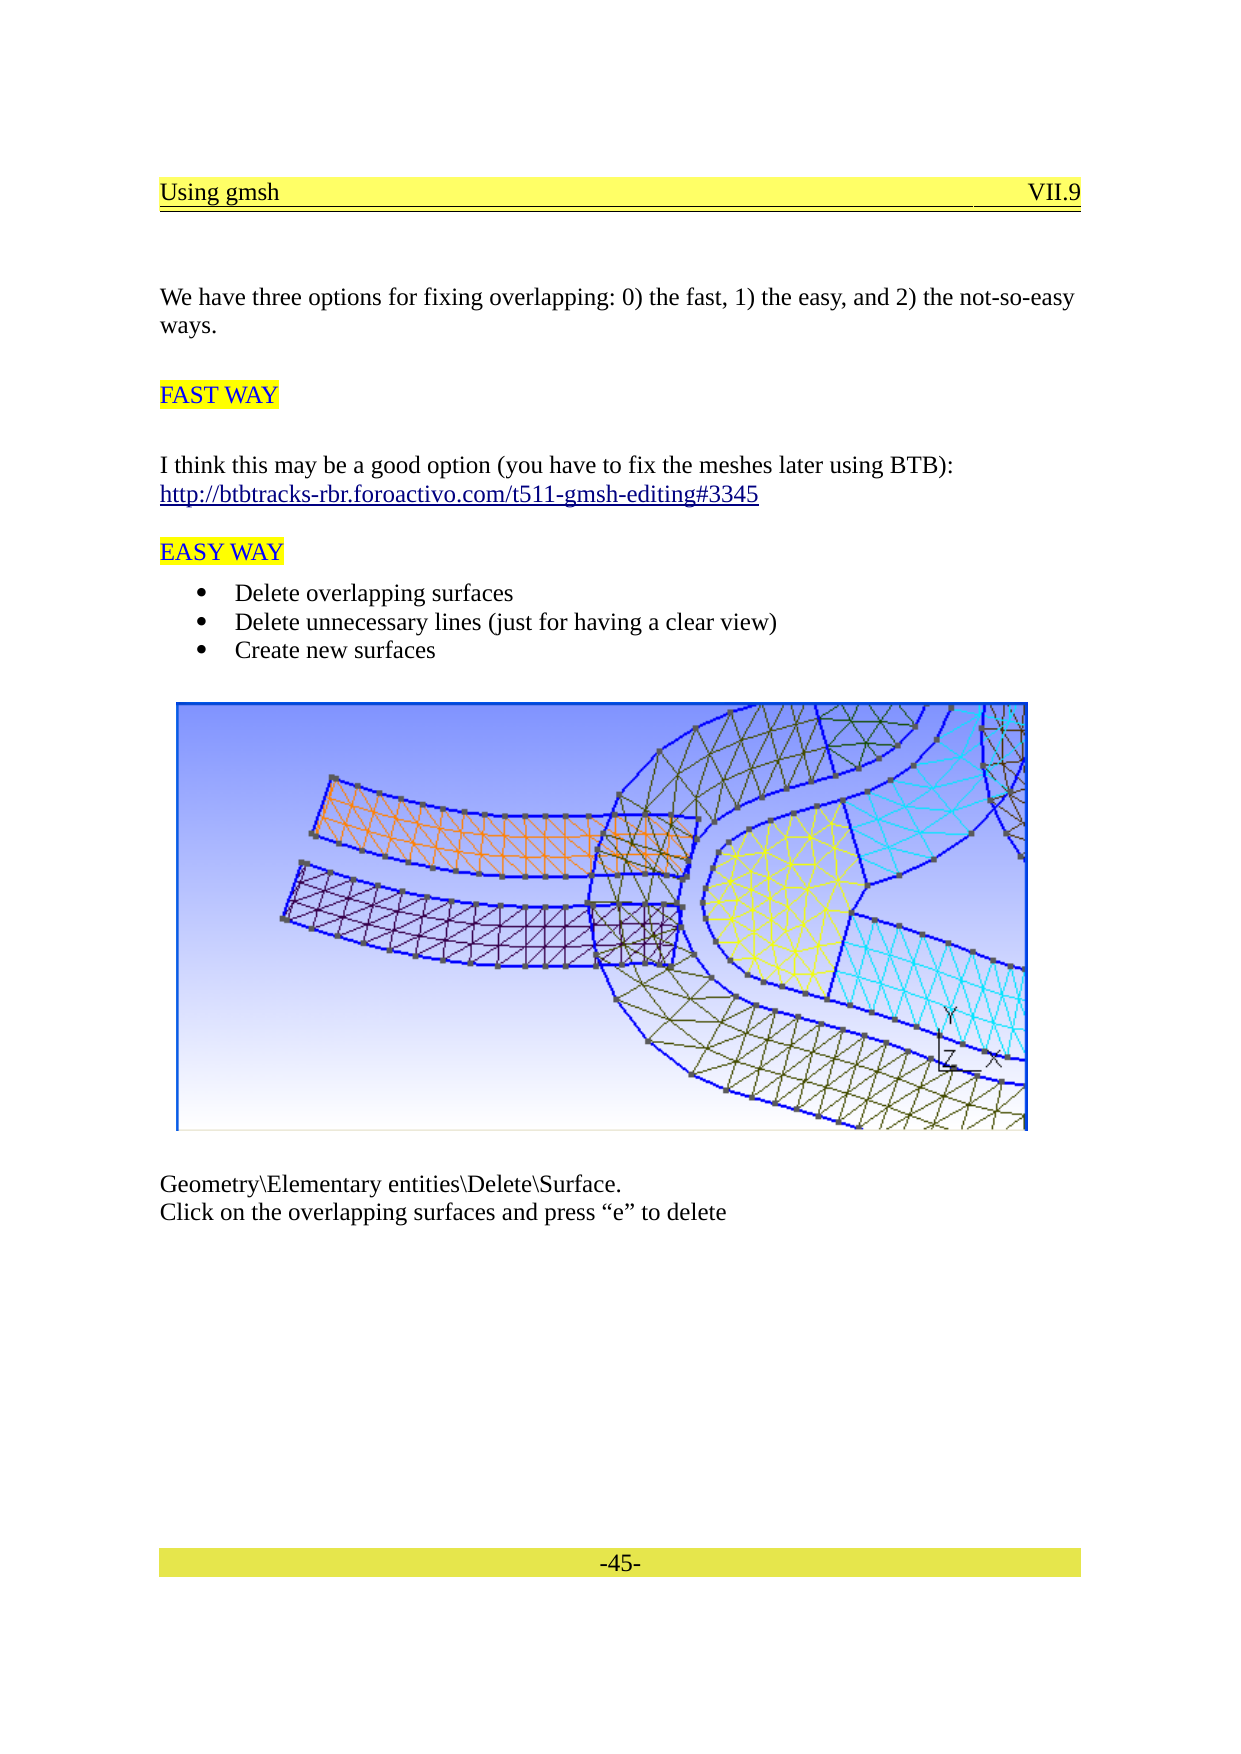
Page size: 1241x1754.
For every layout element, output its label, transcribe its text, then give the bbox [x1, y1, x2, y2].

text I think this may be a good option (you have to fix the meshes later using BTB): [159, 450, 1081, 479]
text http://btbtracks-rbr.foroactivo.com/t511-gmsh-editing#3345 [159, 479, 1081, 508]
list Delete unnecessary lines (just for having a clear view) [197, 607, 1081, 635]
text Geometry\Elementary entities\Delete\Surface. [159, 1169, 1081, 1197]
text EASY WAY [159, 537, 1081, 565]
picture [176, 702, 1028, 1131]
text FAST WAY [159, 380, 1081, 409]
list Delete overlapping surfaces [197, 578, 1081, 607]
text Click on the overlapping surfaces and press “e” to delete [159, 1197, 1081, 1226]
text We have three options for fixing overlapping: 0) the fast, 1) the easy, and 2) the not-so-easy ways. [159, 282, 1081, 339]
list Create new surfaces [197, 635, 1081, 664]
